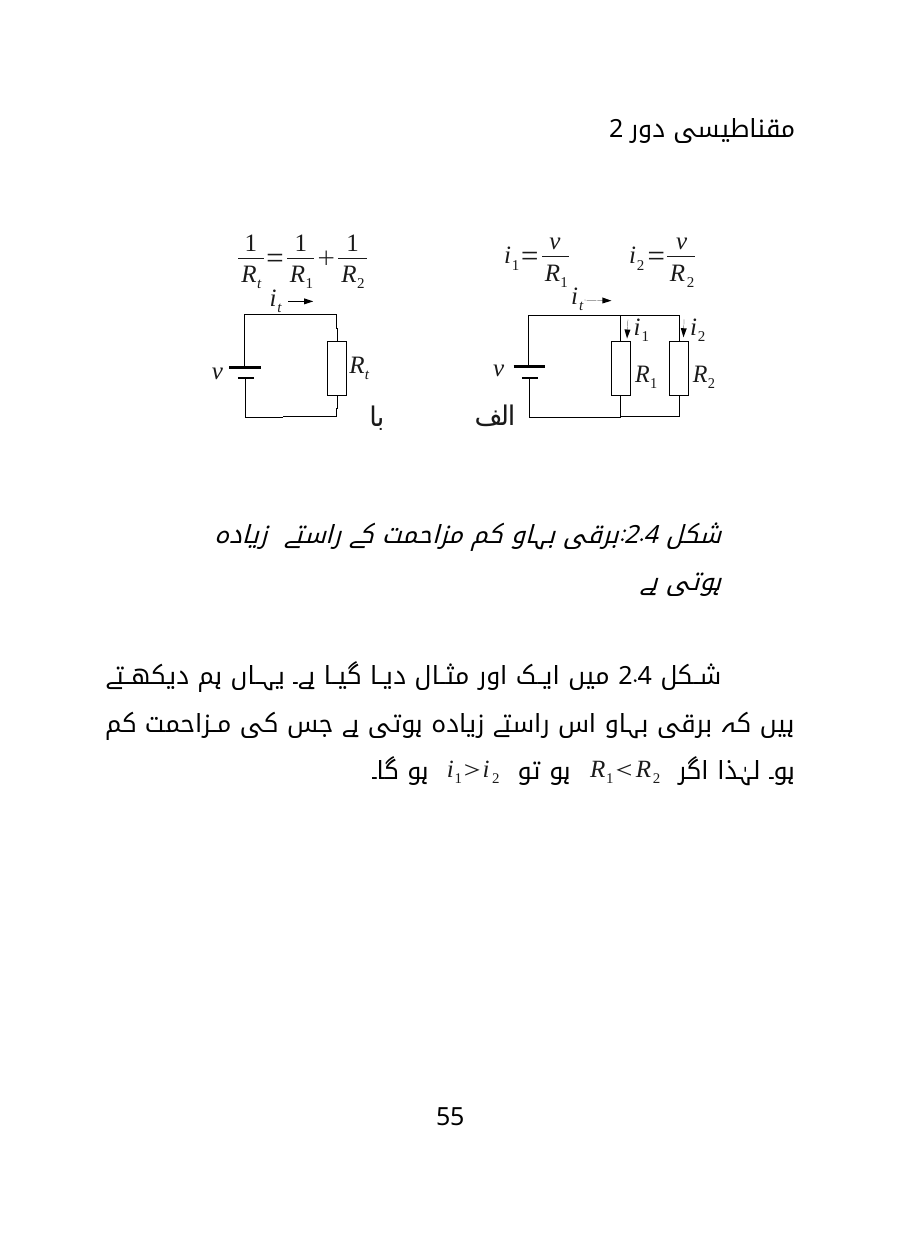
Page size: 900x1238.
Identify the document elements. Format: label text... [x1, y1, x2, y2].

text شکل 2.4 میں ایک اور مثال دیا گیا ہے۔ یہاں ہم دیکھتے ہیں کہ برقی بہاو اس راستے زیادہ ہوتی ہے جس کی مزاحمت کم ہو۔ لہٰذا اگرہو توہو گا۔ [105, 652, 795, 795]
text شکل 2.4:برقی بہاو کم مزاحمت کے راستے زیادہ ہوتی ہے [179, 195, 721, 606]
